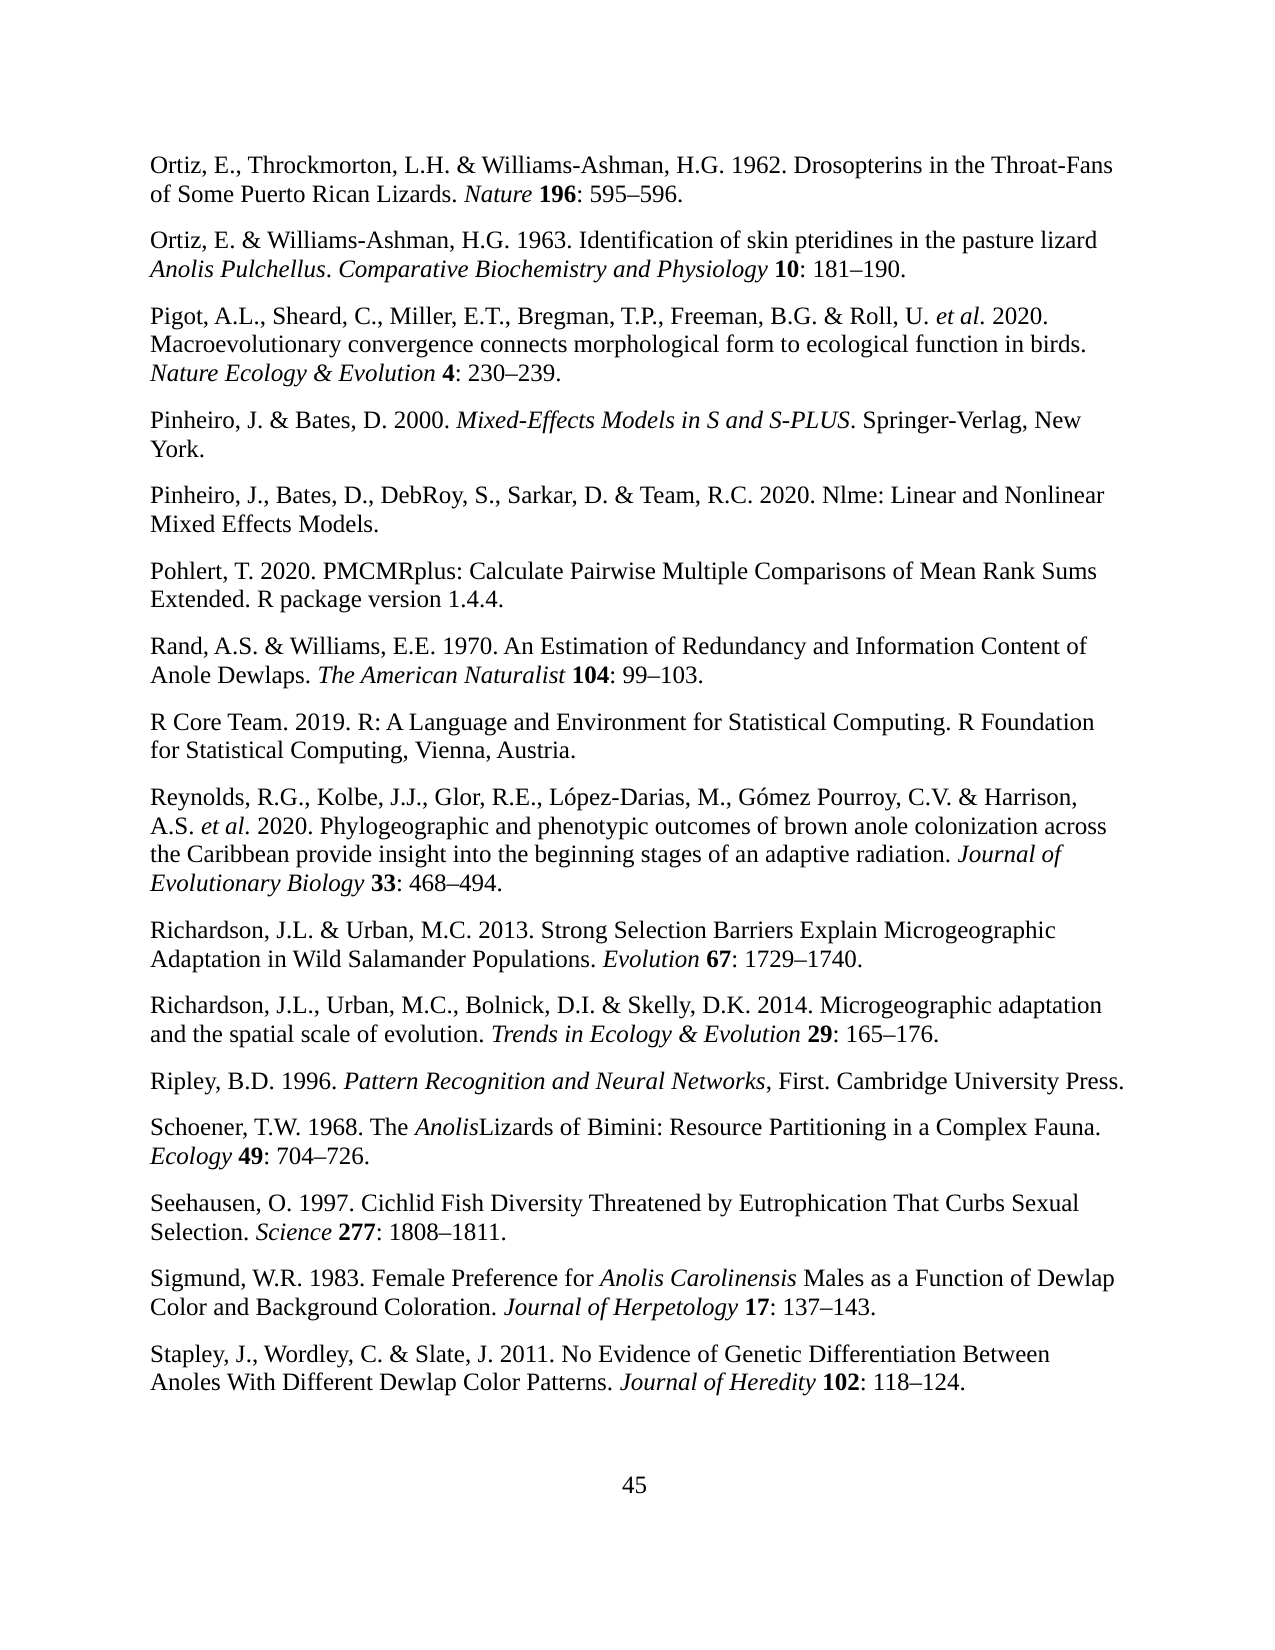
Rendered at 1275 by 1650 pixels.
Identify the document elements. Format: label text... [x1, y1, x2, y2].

text Richardson, J.L. & Urban, M.C. 2013. Strong Selection Barriers Explain Microgeographic Adaptation in Wild Salamander Populations. Evolution 67: 1729–1740. [150, 915, 1125, 972]
text Stapley, J., Wordley, C. & Slate, J. 2011. No Evidence of Genetic Differentiation Between Anoles With Different Dewlap Color Patterns. Journal of Heredity 102: 118–124. [150, 1339, 1125, 1396]
text Pohlert, T. 2020. PMCMRplus: Calculate Pairwise Multiple Comparisons of Mean Rank Sums Extended. R package version 1.4.4. [150, 556, 1125, 613]
text Ortiz, E., Throckmorton, L.H. & Williams-Ashman, H.G. 1962. Drosopterins in the Throat-Fans of Some Puerto Rican Lizards. Nature 196: 595–596. [150, 150, 1125, 207]
text Sigmund, W.R. 1983. Female Preference for Anolis Carolinensis Males as a Function of Dewlap Color and Background Coloration. Journal of Herpetology 17: 137–143. [150, 1263, 1125, 1321]
text Pinheiro, J., Bates, D., DebRoy, S., Sarkar, D. & Team, R.C. 2020. Nlme: Linear and Nonlinear Mixed Effects Models. [150, 480, 1125, 538]
text Ripley, B.D. 1996. Pattern Recognition and Neural Networks, First. Cambridge University Press. [150, 1066, 1125, 1094]
text Richardson, J.L., Urban, M.C., Bolnick, D.I. & Skelly, D.K. 2014. Microgeographic adaptation and the spatial scale of evolution. Trends in Ecology & Evolution 29: 165–176. [150, 990, 1125, 1048]
text Pigot, A.L., Sheard, C., Miller, E.T., Bregman, T.P., Freeman, B.G. & Roll, U. et al. 2020. Macroevolutionary convergence connects morphological form to ecological function in birds. Nature Ecology & Evolution 4: 230–239. [150, 301, 1125, 387]
text Reynolds, R.G., Kolbe, J.J., Glor, R.E., López-Darias, M., Gómez Pourroy, C.V. & Harrison, A.S. et al. 2020. Phylogeographic and phenotypic outcomes of brown anole colonization across the Caribbean provide insight into the beginning stages of an adaptive radiation. Journal of Evolutionary Biology 33: 468–494. [150, 782, 1125, 897]
text Rand, A.S. & Williams, E.E. 1970. An Estimation of Redundancy and Information Content of Anole Dewlaps. The American Naturalist 104: 99–103. [150, 631, 1125, 689]
text R Core Team. 2019. R: A Language and Environment for Statistical Computing. R Foundation for Statistical Computing, Vienna, Austria. [150, 707, 1125, 764]
text Schoener, T.W. 1968. The AnolisLizards of Bimini: Resource Partitioning in a Complex Fauna. Ecology 49: 704–726. [150, 1112, 1125, 1170]
text Ortiz, E. & Williams-Ashman, H.G. 1963. Identification of skin pteridines in the pasture lizard Anolis Pulchellus. Comparative Biochemistry and Physiology 10: 181–190. [150, 225, 1125, 283]
text Pinheiro, J. & Bates, D. 2000. Mixed-Effects Models in S and S-PLUS. Springer-Verlag, New York. [150, 405, 1125, 462]
text Seehausen, O. 1997. Cichlid Fish Diversity Threatened by Eutrophication That Curbs Sexual Selection. Science 277: 1808–1811. [150, 1188, 1125, 1245]
